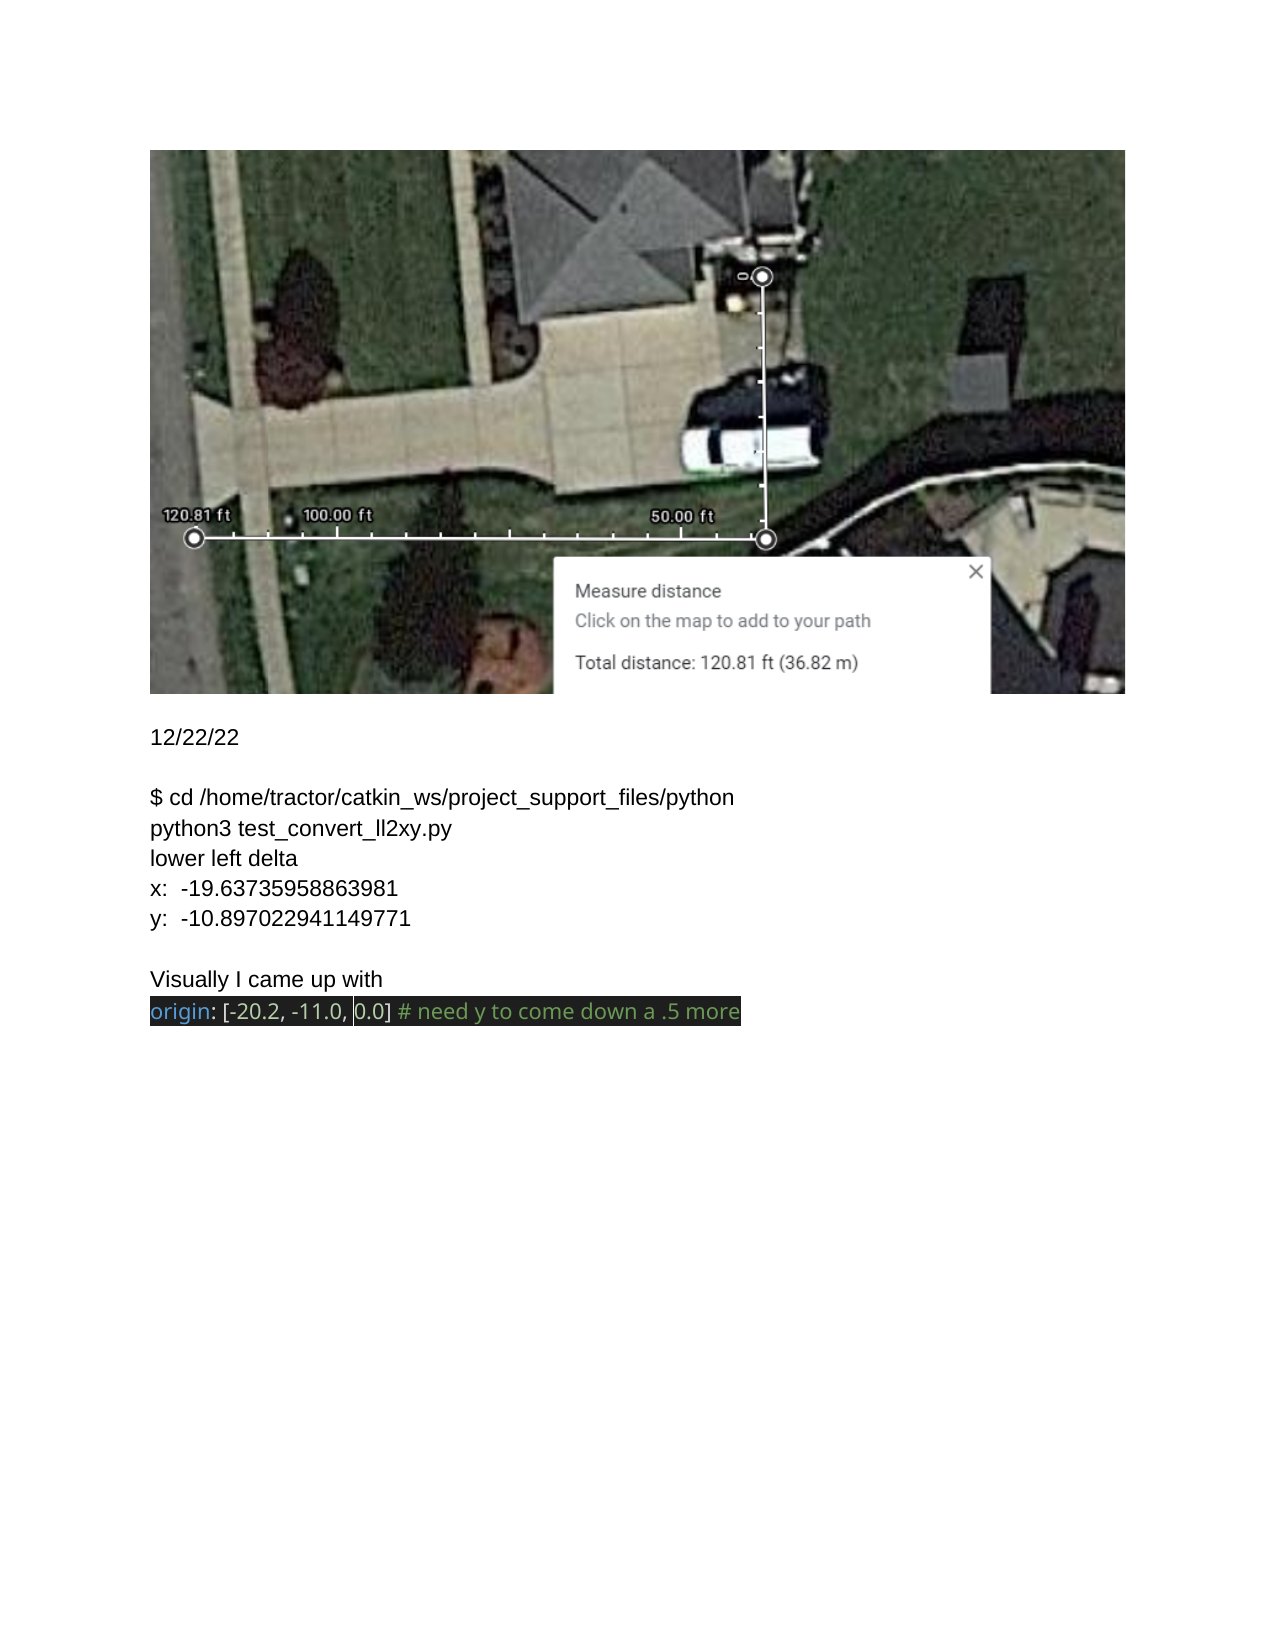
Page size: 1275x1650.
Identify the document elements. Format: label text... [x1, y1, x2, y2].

text origin: [-20.2, -11.0, 0.0] # need y to come down a .5 more [150, 996, 1125, 1026]
text lower left delta [150, 845, 1125, 871]
text python3 test_convert_ll2xy.py [150, 814, 1125, 841]
text 12/22/22 [150, 724, 1125, 750]
text y: -10.897022941149771 [150, 905, 1125, 932]
text x: -19.63735958863981 [150, 875, 1125, 901]
picture [150, 150, 1125, 694]
text $ cd /home/tractor/catkin_ws/project_support_files/python [150, 784, 1125, 811]
text Visually I came up with [150, 966, 1125, 992]
